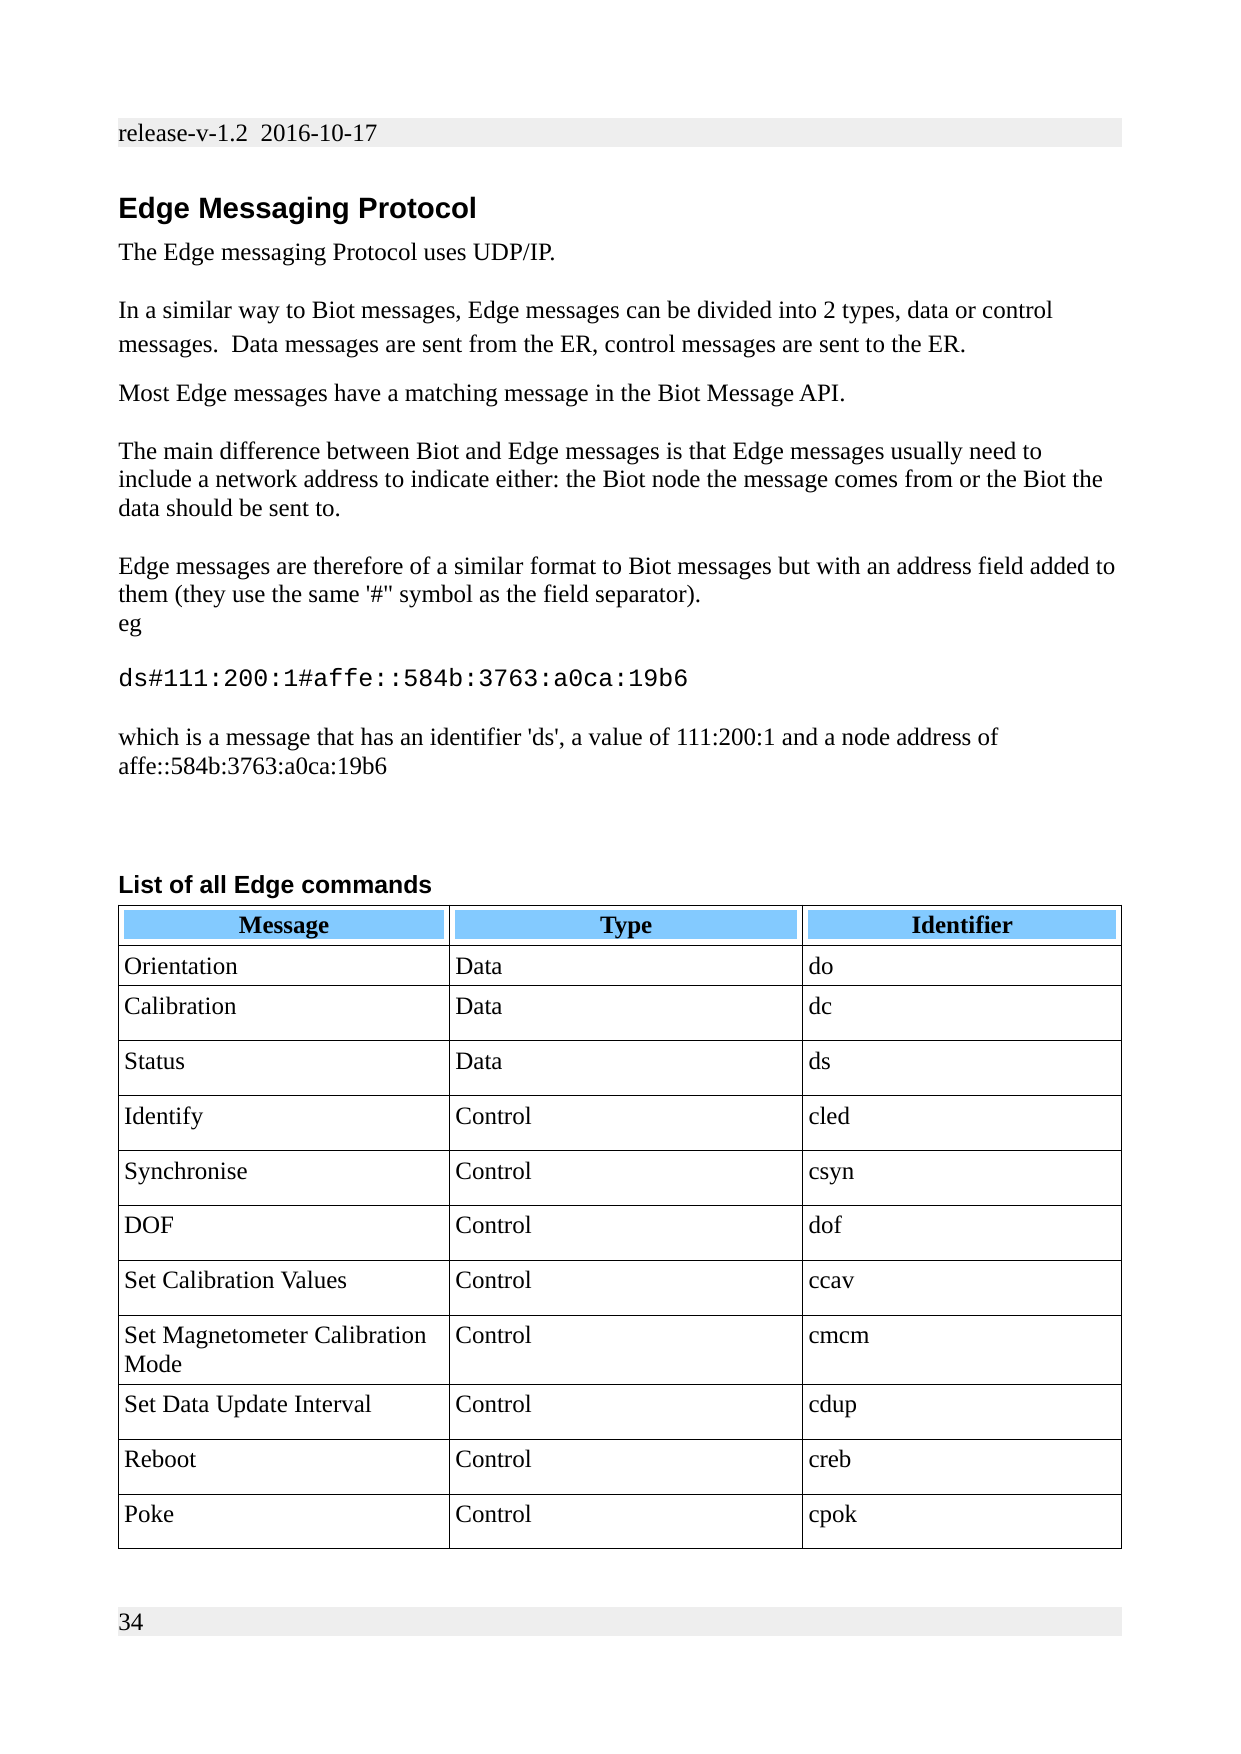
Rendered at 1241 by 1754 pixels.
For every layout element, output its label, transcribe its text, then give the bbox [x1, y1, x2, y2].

table_cell Control [450, 1151, 802, 1205]
table_cell Synchronise [119, 1151, 449, 1205]
text The Edge messaging Protocol uses UDP/IP. [118, 237, 1122, 266]
text eg [118, 608, 1122, 637]
table_cell cmcm [803, 1316, 1121, 1384]
table_cell Control [450, 1261, 802, 1314]
table_cell Data [450, 1041, 802, 1095]
text Edge messages are therefore of a similar format to Biot messages but with an address field added to them (they use the same '#" symbol as the field separator). [118, 551, 1122, 608]
table_cell Poke [119, 1495, 449, 1548]
table_cell Set Calibration Values [119, 1261, 449, 1314]
subtitle List of all Edge commands [118, 870, 1122, 898]
table_cell Data [450, 946, 802, 985]
table_header Type [450, 906, 802, 945]
table_cell cdup [803, 1385, 1121, 1438]
table_cell Reboot [119, 1440, 449, 1493]
table_cell Calibration [119, 986, 449, 1040]
table_cell csyn [803, 1151, 1121, 1205]
table_cell DOF [119, 1206, 449, 1260]
table_cell Control [450, 1096, 802, 1150]
table_header Message [119, 906, 449, 945]
table_cell Set Magnetometer Calibration Mode [119, 1316, 449, 1384]
table_cell cled [803, 1096, 1121, 1150]
table_cell Control [450, 1385, 802, 1438]
table_header Identifier [803, 906, 1121, 945]
table_cell Set Data Update Interval [119, 1385, 449, 1438]
table_cell dof [803, 1206, 1121, 1260]
text In a similar way to Biot messages, Edge messages can be divided into 2 types, data or control messages. Data messages are sent from the ER, control messages are sent to the ER. [118, 295, 1122, 358]
table_cell Identify [119, 1096, 449, 1150]
table_cell Orientation [119, 946, 449, 985]
text Most Edge messages have a matching message in the Biot Message API. [118, 378, 1122, 407]
table_cell Status [119, 1041, 449, 1095]
table_cell ds [803, 1041, 1121, 1095]
table_cell Data [450, 986, 802, 1040]
table_cell ccav [803, 1261, 1121, 1314]
table_cell Control [450, 1495, 802, 1548]
table_cell do [803, 946, 1121, 985]
subtitle Edge Messaging Protocol [118, 191, 1122, 225]
table_cell creb [803, 1440, 1121, 1493]
table_cell cpok [803, 1495, 1121, 1548]
table_cell Control [450, 1316, 802, 1384]
text The main difference between Biot and Edge messages is that Edge messages usually need to include a network address to indicate either: the Biot node the message comes from or the Biot the data should be sent to. [118, 436, 1122, 522]
table_cell dc [803, 986, 1121, 1040]
text ds#111:200:1#affe::584b:3763:a0ca:19b6 [118, 666, 1122, 694]
text which is a message that has an identifier 'ds', a value of 111:200:1 and a node address of affe::584b:3763:a0ca:19b6 [118, 722, 1122, 780]
table_cell Control [450, 1206, 802, 1260]
table_cell Control [450, 1440, 802, 1493]
